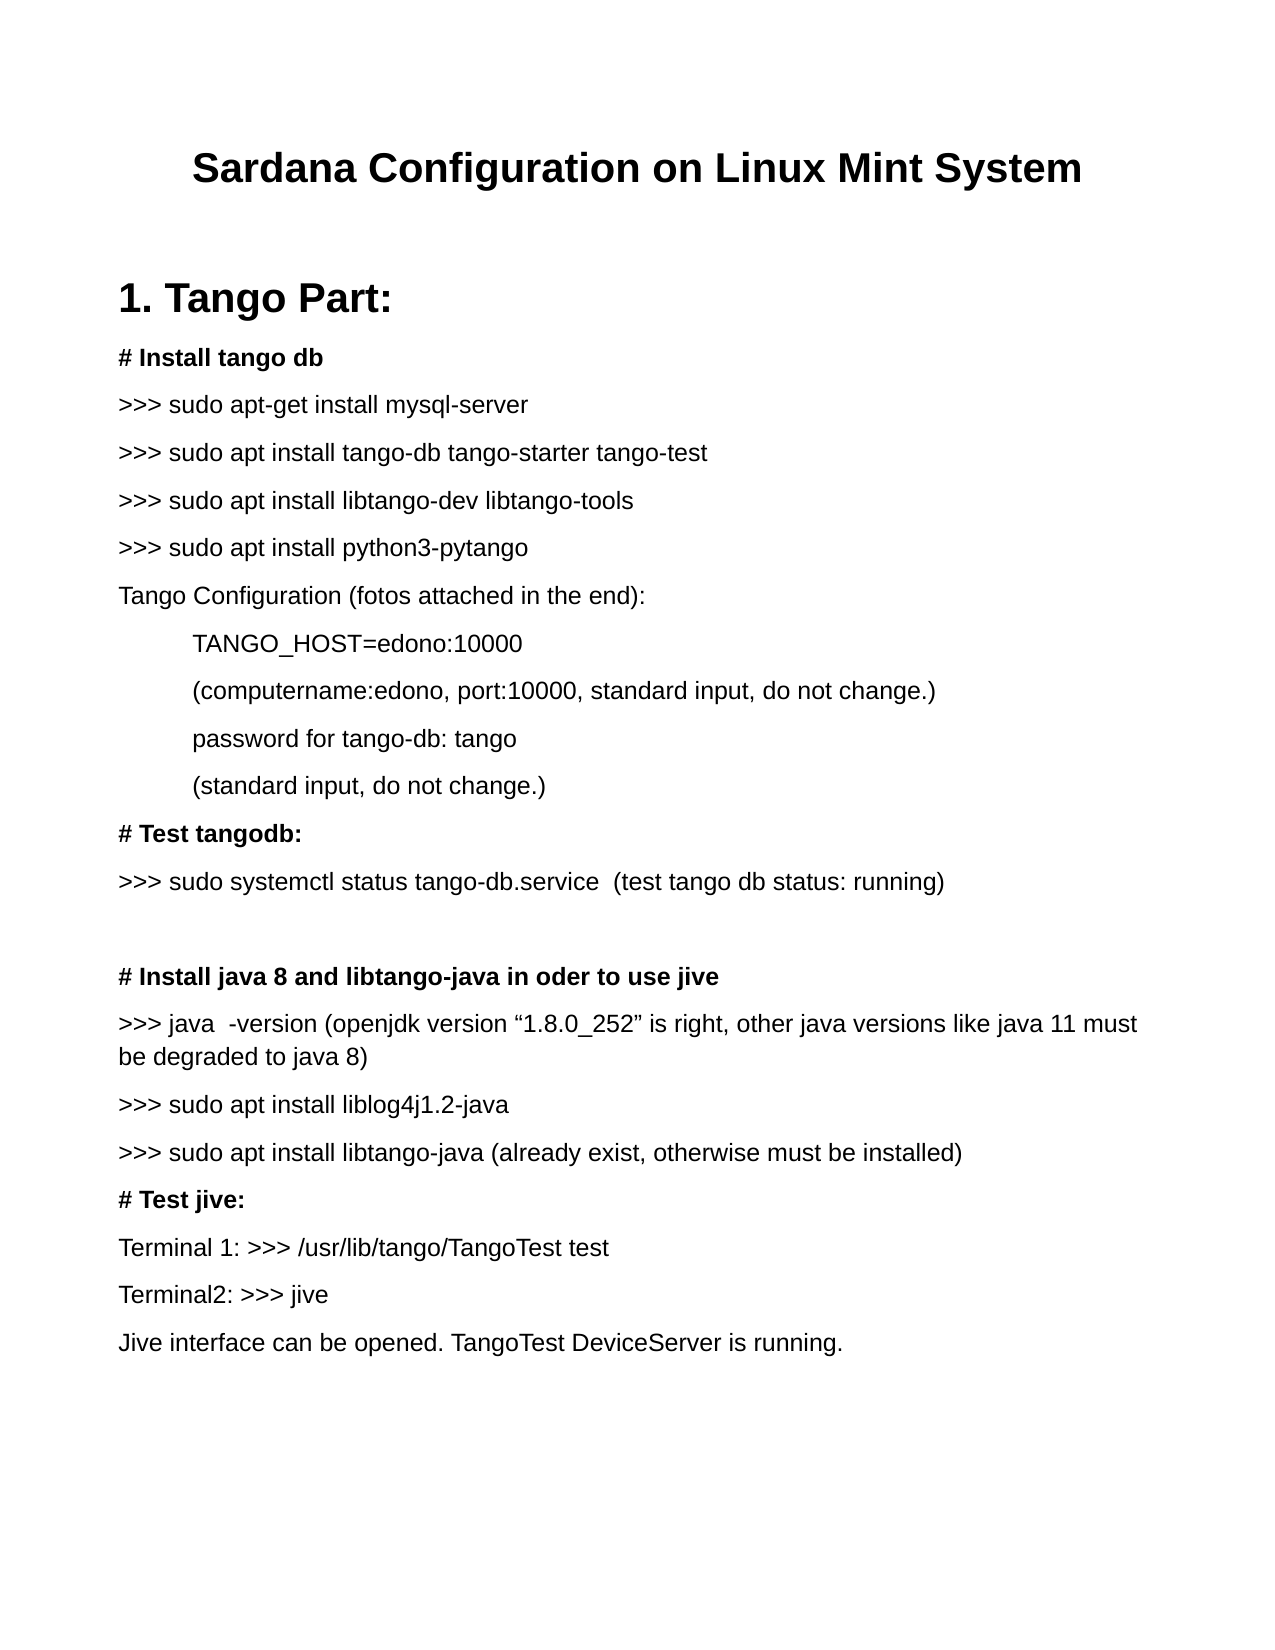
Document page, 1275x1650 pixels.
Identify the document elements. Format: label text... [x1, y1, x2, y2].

title Sardana Configuration on Linux Mint System [118, 143, 1157, 191]
text >>> sudo apt install libtango-dev libtango-tools [118, 486, 1157, 514]
text password for tango-db: tango [118, 724, 1157, 752]
text TANGO_HOST=edono:10000 [118, 628, 1157, 657]
text >>> sudo apt install tango-db tango-starter tango-test [118, 438, 1157, 467]
text Jive interface can be opened. TangoTest DeviceServer is running. [118, 1328, 1157, 1357]
text >>> java -version (openjdk version “1.8.0_252” is right, other java versions like java 11 must be degraded to java 8) [118, 1009, 1157, 1071]
text >>> sudo apt-get install mysql-server [118, 391, 1157, 419]
text >>> sudo apt install liblog4j1.2-java [118, 1090, 1157, 1119]
text >>> sudo apt install python3-pytango [118, 533, 1157, 562]
text >>> sudo apt install libtango-java (already exist, otherwise must be installed) [118, 1138, 1157, 1166]
text (standard input, do not change.) [118, 771, 1157, 800]
text # Install java 8 and libtango-java in oder to use jive [118, 962, 1157, 991]
text # Test jive: [118, 1185, 1157, 1214]
text >>> sudo systemctl status tango-db.service (test tango db status: running) [118, 867, 1157, 895]
text 1. Tango Part: [118, 273, 1157, 321]
text # Install tango db [118, 343, 1157, 372]
text Terminal 1: >>> /usr/lib/tango/TangoTest test [118, 1233, 1157, 1262]
text Terminal2: >>> jive [118, 1280, 1157, 1309]
text # Test tangodb: [118, 819, 1157, 848]
text (computername:edono, port:10000, standard input, do not change.) [118, 676, 1157, 705]
text Tango Configuration (fotos attached in the end): [118, 581, 1157, 610]
